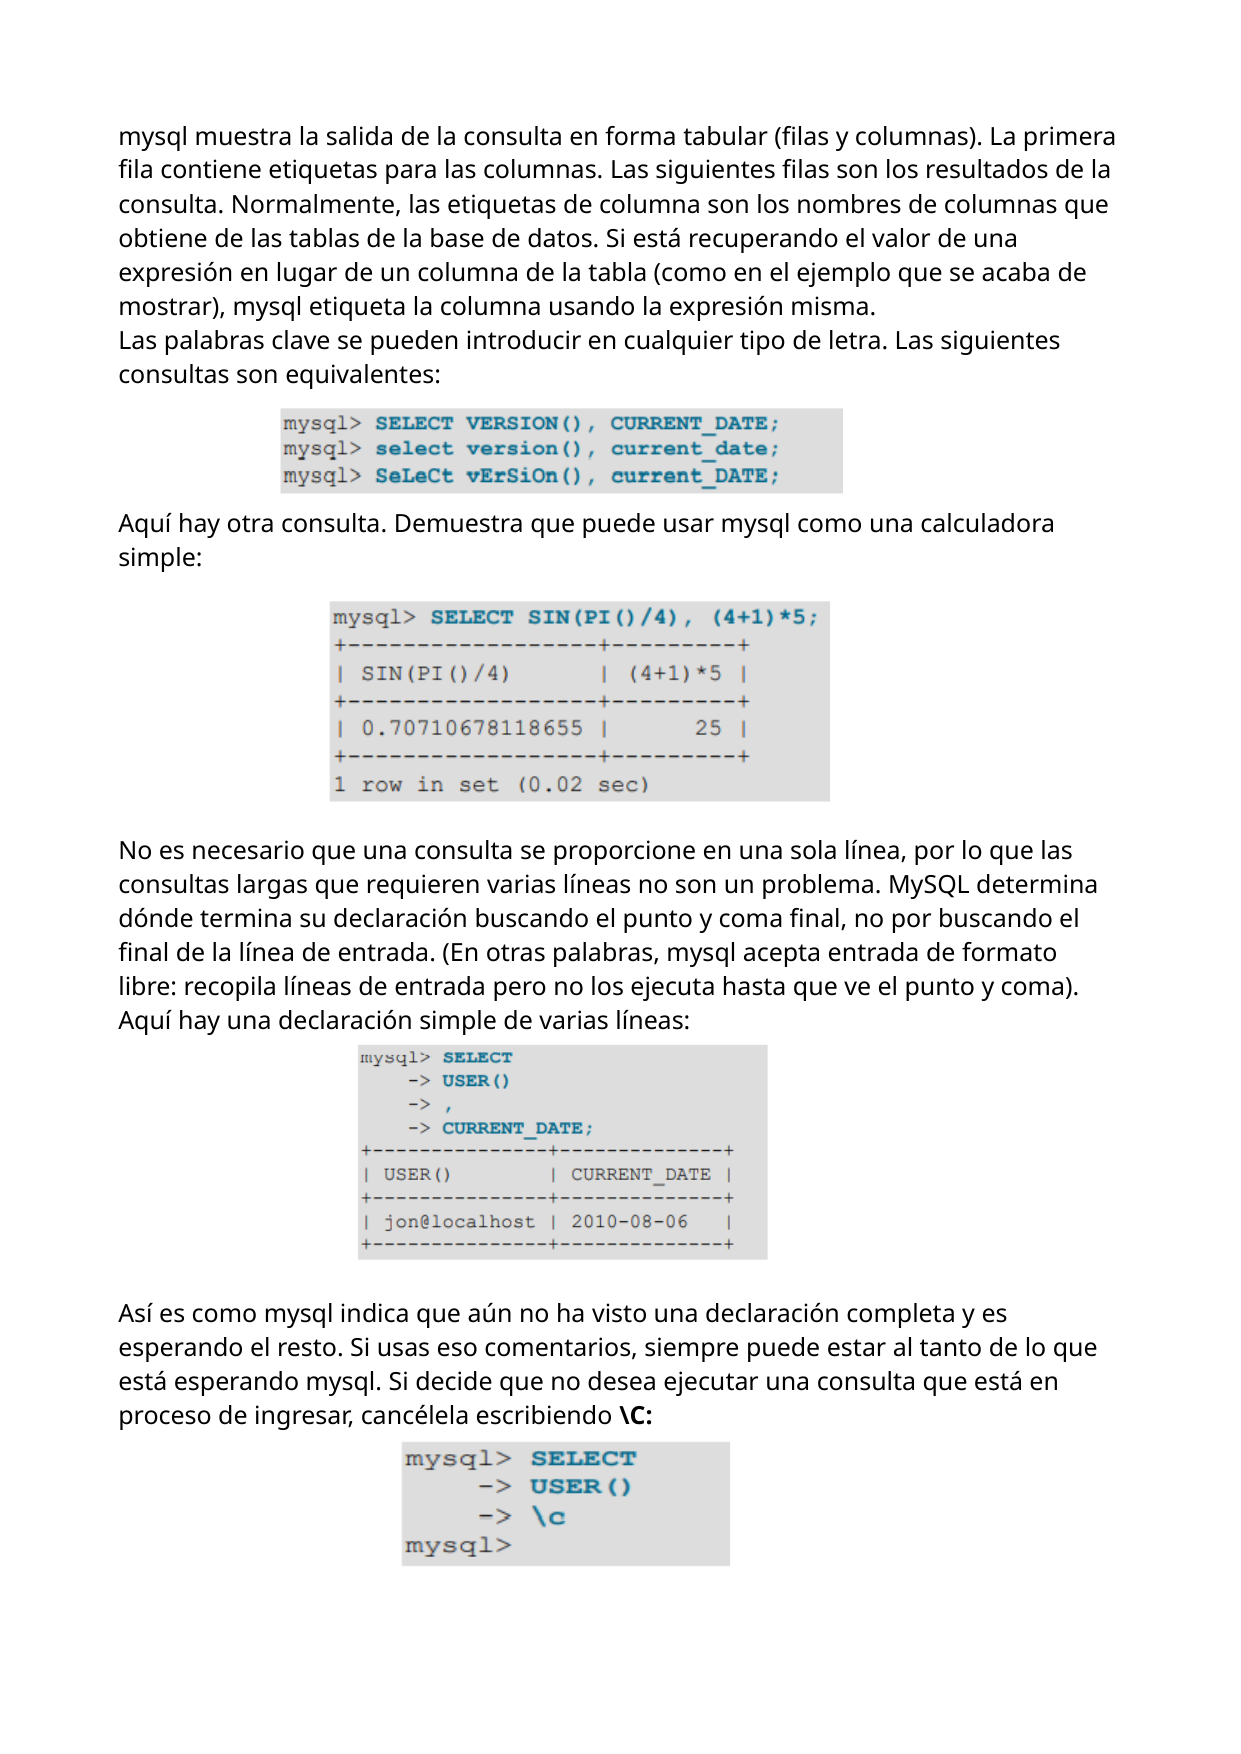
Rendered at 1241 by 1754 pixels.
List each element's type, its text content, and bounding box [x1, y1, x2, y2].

text Aquí hay otra consulta. Demuestra que puede usar mysql como una calculadora simple: [118, 506, 1122, 574]
text No es necesario que una consulta se proporcione en una sola línea, por lo que las consultas largas que requieren varias líneas no son un problema. MySQL determina dónde termina su declaración buscando el punto y coma final, no por buscando el final de la línea de entrada. (En otras palabras, mysql acepta entrada de formato libre: recopila líneas de entrada pero no los ejecuta hasta que ve el punto y coma). Aquí hay una declaración simple de varias líneas: [118, 832, 1122, 1037]
text Así es como mysql indica que aún no ha visto una declaración completa y es [118, 1296, 1122, 1330]
text mysql muestra la salida de la consulta en forma tabular (filas y columnas). La primera fila contiene etiquetas para las columnas. Las siguientes filas son los resultados de la consulta. Normalmente, las etiquetas de columna son los nombres de columnas que obtiene de las tablas de la base de datos. Si está recuperando el valor de una expresión en lugar de un columna de la tabla (como en el ejemplo que se acaba de mostrar), mysql etiqueta la columna usando la expresión misma. [118, 118, 1122, 322]
text Las palabras clave se pueden introducir en cualquier tipo de letra. Las siguientes consultas son equivalentes: [118, 322, 1122, 391]
text esperando el resto. Si usas eso comentarios, siempre puede estar al tanto de lo que está esperando mysql. Si decide que no desea ejecutar una consulta que está en proceso de ingresar, cancélela escribiendo \C: [118, 1330, 1122, 1432]
